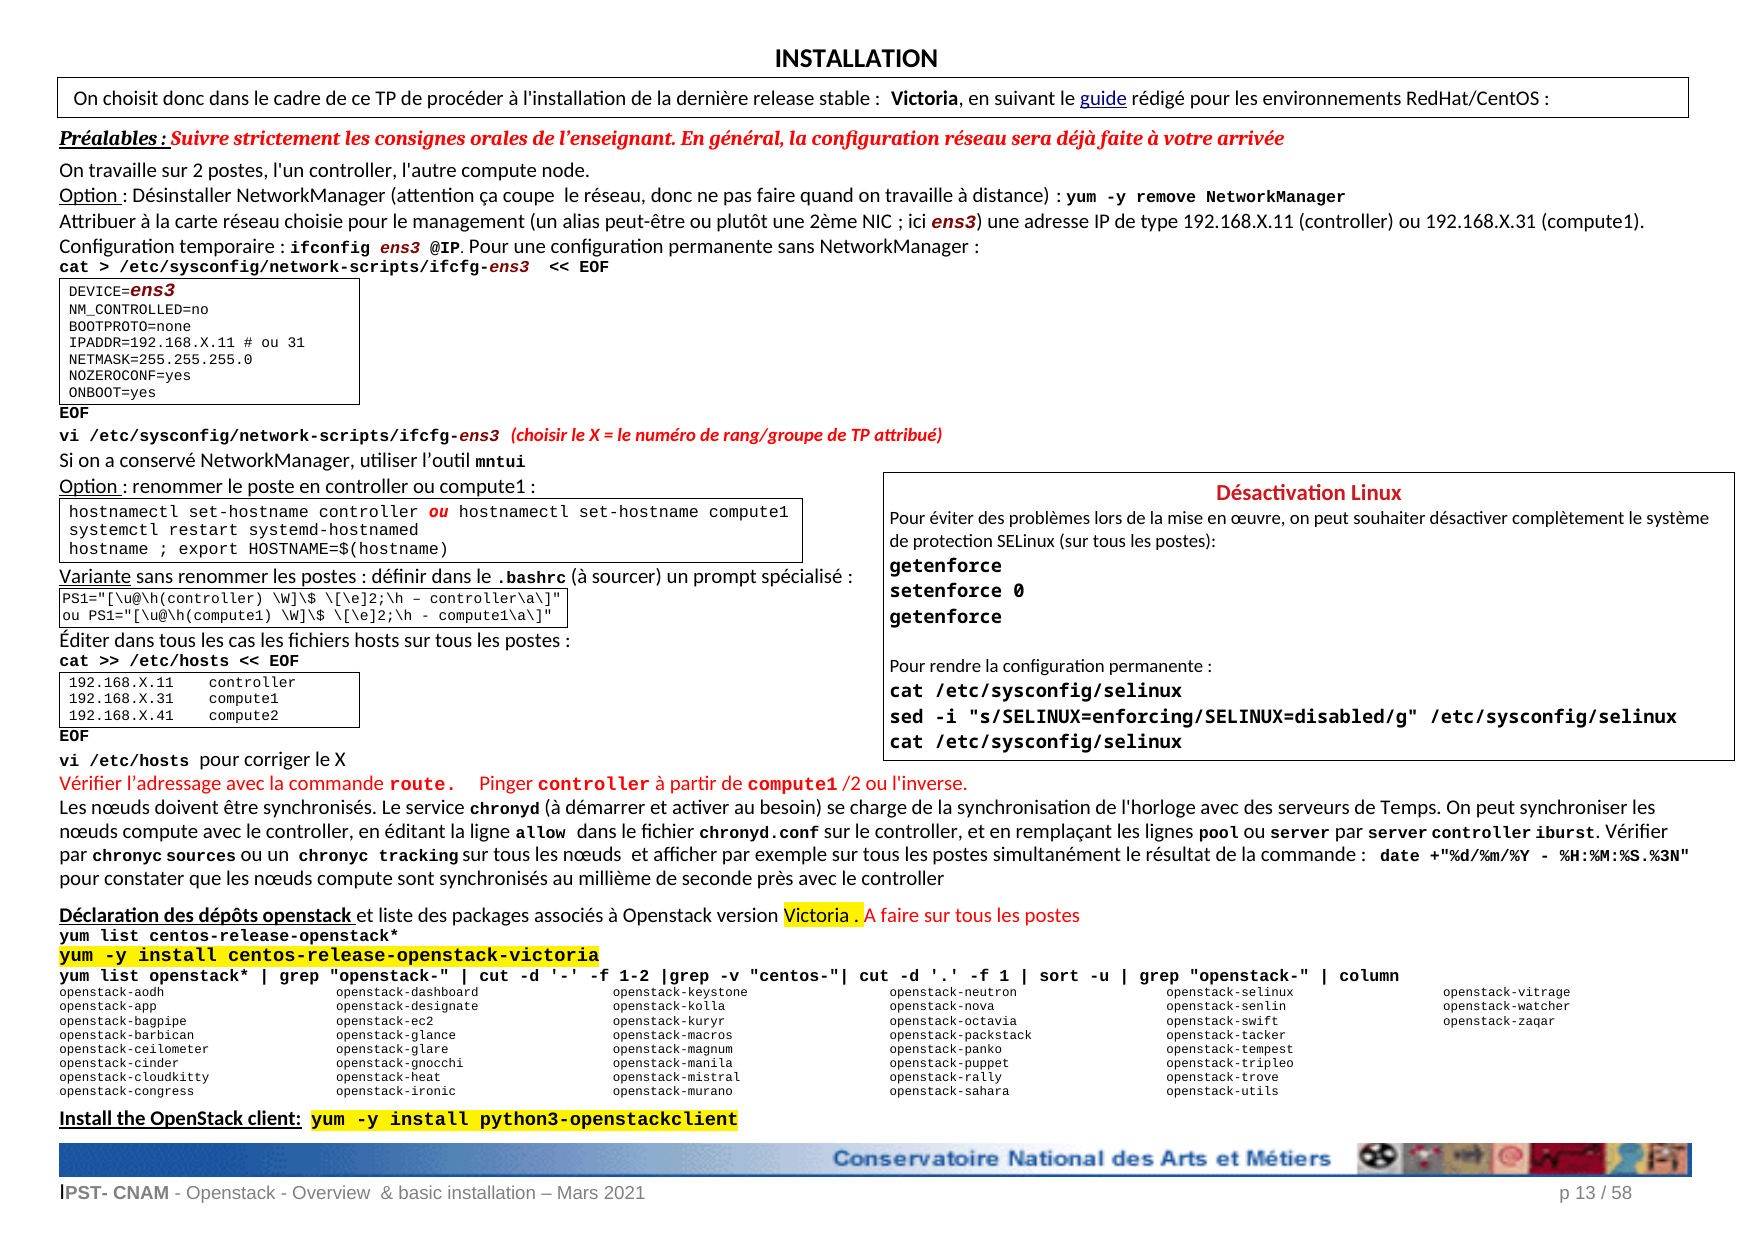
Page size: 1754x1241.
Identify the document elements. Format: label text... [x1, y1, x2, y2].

text EOF [59, 728, 883, 746]
text systemctl restart systemd-hostnamed [60, 519, 802, 538]
text openstack-swift [1166, 1014, 1418, 1029]
text Option : renommer le poste en controller ou compute1 : [59, 473, 883, 498]
text Install the OpenStack client: yum -y install python3-openstackclient [59, 1106, 1695, 1131]
text Variante sans renommer les postes : définir dans le .bashrc (à sourcer) un prompt spécialisé : [59, 563, 883, 588]
text Option : Désinstaller NetworkManager (attention ça coupe le réseau, donc ne pas faire quand on travaille à distance) : yum -y remove NetworkManager [59, 182, 1695, 208]
text Vérifier l’adressage avec la commande route. Pinger controller à partir de compute1 /2 ou l'inverse. [59, 772, 1695, 796]
text openstack-rally [889, 1071, 1141, 1085]
text INSTALLATION [59, 41, 1695, 74]
text NM_CONTROLLED=no [60, 299, 359, 316]
text openstack-kuryr [613, 1014, 864, 1029]
text openstack-murano [613, 1085, 864, 1099]
text DEVICE=ens3 [60, 279, 359, 299]
text openstack-vitrage [1443, 986, 1695, 1000]
text EOF [59, 405, 1695, 424]
text openstack-tripleo [1166, 1057, 1418, 1071]
text openstack-tempest [1166, 1043, 1418, 1057]
text 192.168.X.31 compute1 [60, 688, 359, 705]
text cat >> /etc/hosts << EOF [884, 653, 1695, 672]
text Variante sans renommer les postes : définir dans le .bashrc (à sourcer) un prompt spécialisé : [884, 563, 1695, 588]
text openstack-magnum [613, 1043, 864, 1057]
text Déclaration des dépôts openstack et liste des packages associés à Openstack version Victoria . A faire sur tous les postes [59, 902, 1695, 927]
text hostname ; export HOSTNAME=$(hostname) [60, 538, 802, 562]
text openstack-barbican [59, 1029, 311, 1043]
text openstack-cloudkitty [59, 1071, 311, 1085]
text openstack-dashboard [336, 986, 588, 1000]
text cat >> /etc/hosts << EOF [59, 653, 883, 672]
text openstack-utils [1166, 1085, 1418, 1099]
text openstack-mistral [613, 1071, 864, 1085]
text openstack-senlin [1166, 1000, 1418, 1014]
text openstack-kolla [613, 1000, 864, 1014]
text On choisit donc dans le cadre de ce TP de procéder à l'installation de la dernière release stable : Victoria, en suivant le guide rédigé pour les environnements RedHat/CentOS : [73, 85, 1673, 110]
text yum list openstack* | grep "openstack-" | cut -d '-' -f 1-2 |grep -v "centos-"| cut -d '.' -f 1 | sort -u | grep "openstack-" | column [59, 967, 1695, 986]
text Éditer dans tous les cas les fichiers hosts sur tous les postes : [59, 627, 883, 653]
text 192.168.X.11 controller [60, 673, 359, 688]
text openstack-selinux [1166, 986, 1418, 1000]
text On travaille sur 2 postes, l'un controller, l'autre compute node. [59, 157, 1695, 182]
text openstack-macros [613, 1029, 864, 1043]
text openstack-congress [59, 1085, 311, 1099]
text openstack-trove [1166, 1071, 1418, 1085]
text openstack-heat [336, 1071, 588, 1085]
text NETMASK=255.255.255.0 [60, 349, 359, 365]
text openstack-watcher [1443, 1000, 1695, 1014]
subtitle Préalables : Suivre strictement les consignes orales de l’enseignant. En général, la configuration réseau sera déjà faite à votre arrivée [59, 127, 1695, 151]
text ou PS1="[\u@\h(compute1) \W]\$ \[\e]2;\h - compute1\a\]" [60, 605, 567, 627]
text Attribuer à la carte réseau choisie pour le management (un alias peut-être ou plutôt une 2ème NIC ; ici ens3) une adresse IP de type 192.168.X.11 (controller) ou 192.168.X.31 (compute1). Configuration temporaire : ifconfig ens3 @IP. Pour une configuration permanente sans NetworkManager : [59, 208, 1695, 259]
text [884, 627, 1695, 653]
text openstack-zaqar [1443, 1014, 1695, 1029]
text openstack-ironic [336, 1085, 588, 1099]
text Option : renommer le poste en controller ou compute1 : [884, 473, 1695, 498]
text cat > /etc/sysconfig/network-scripts/ifcfg-ens3 << EOF [59, 259, 1695, 278]
text openstack-app [59, 1000, 311, 1014]
text 192.168.X.41 compute2 [60, 705, 359, 727]
text openstack-cinder [59, 1057, 311, 1071]
text hostnamectl set-hostname controller ou hostnamectl set-hostname compute1 [60, 499, 802, 519]
text openstack-keystone [613, 986, 864, 1000]
text openstack-sahara [889, 1085, 1141, 1099]
text openstack-glance [336, 1029, 588, 1043]
text openstack-tacker [1166, 1029, 1418, 1043]
text openstack-nova [889, 1000, 1141, 1014]
text openstack-panko [889, 1043, 1141, 1057]
text NOZEROCONF=yes [60, 365, 359, 382]
text openstack-bagpipe [59, 1014, 311, 1029]
text openstack-gnocchi [336, 1057, 588, 1071]
text EOF [884, 728, 1695, 746]
text openstack-ec2 [336, 1014, 588, 1029]
text ONBOOT=yes [60, 382, 359, 404]
text vi /etc/sysconfig/network-scripts/ifcfg-ens3 (choisir le X = le numéro de rang/groupe de TP attribué) [59, 424, 1695, 447]
text openstack-aodh [59, 986, 311, 1000]
text BOOTPROTO=none [60, 316, 359, 332]
text openstack-manila [613, 1057, 864, 1071]
text openstack-packstack [889, 1029, 1141, 1043]
text openstack-octavia [889, 1014, 1141, 1029]
text openstack-glare [336, 1043, 588, 1057]
text openstack-neutron [889, 986, 1141, 1000]
text PS1="[\u@\h(controller) \W]\$ \[\e]2;\h – controller\a\]" [60, 589, 567, 605]
text openstack-puppet [889, 1057, 1141, 1071]
text yum -y install centos-release-openstack-victoria [59, 946, 1695, 967]
text yum list centos-release-openstack* [59, 927, 1695, 946]
text vi /etc/hosts pour corriger le X [59, 746, 1695, 772]
text openstack-designate [336, 1000, 588, 1014]
text openstack-ceilometer [59, 1043, 311, 1057]
text Les nœuds doivent être synchronisés. Le service chronyd (à démarrer et activer au besoin) se charge de la synchronisation de l'horloge avec des serveurs de Temps. On peut synchroniser les nœuds compute avec le controller, en éditant la ligne allow dans le fichier chronyd.conf sur le controller, et en remplaçant les lignes pool ou server par server controller iburst. Vérifier par chronyc sources ou un chronyc tracking sur tous les nœuds et afficher par exemple sur tous les postes simultanément le résultat de la commande : date +"%d/%m/%Y - %H:%M:%S.%3N" pour constater que les nœuds compute sont synchronisés au millième de seconde près avec le controller [59, 796, 1695, 890]
text IPADDR=192.168.X.11 # ou 31 [60, 332, 359, 349]
text Si on a conservé NetworkManager, utiliser l’outil mntui [59, 447, 1695, 473]
